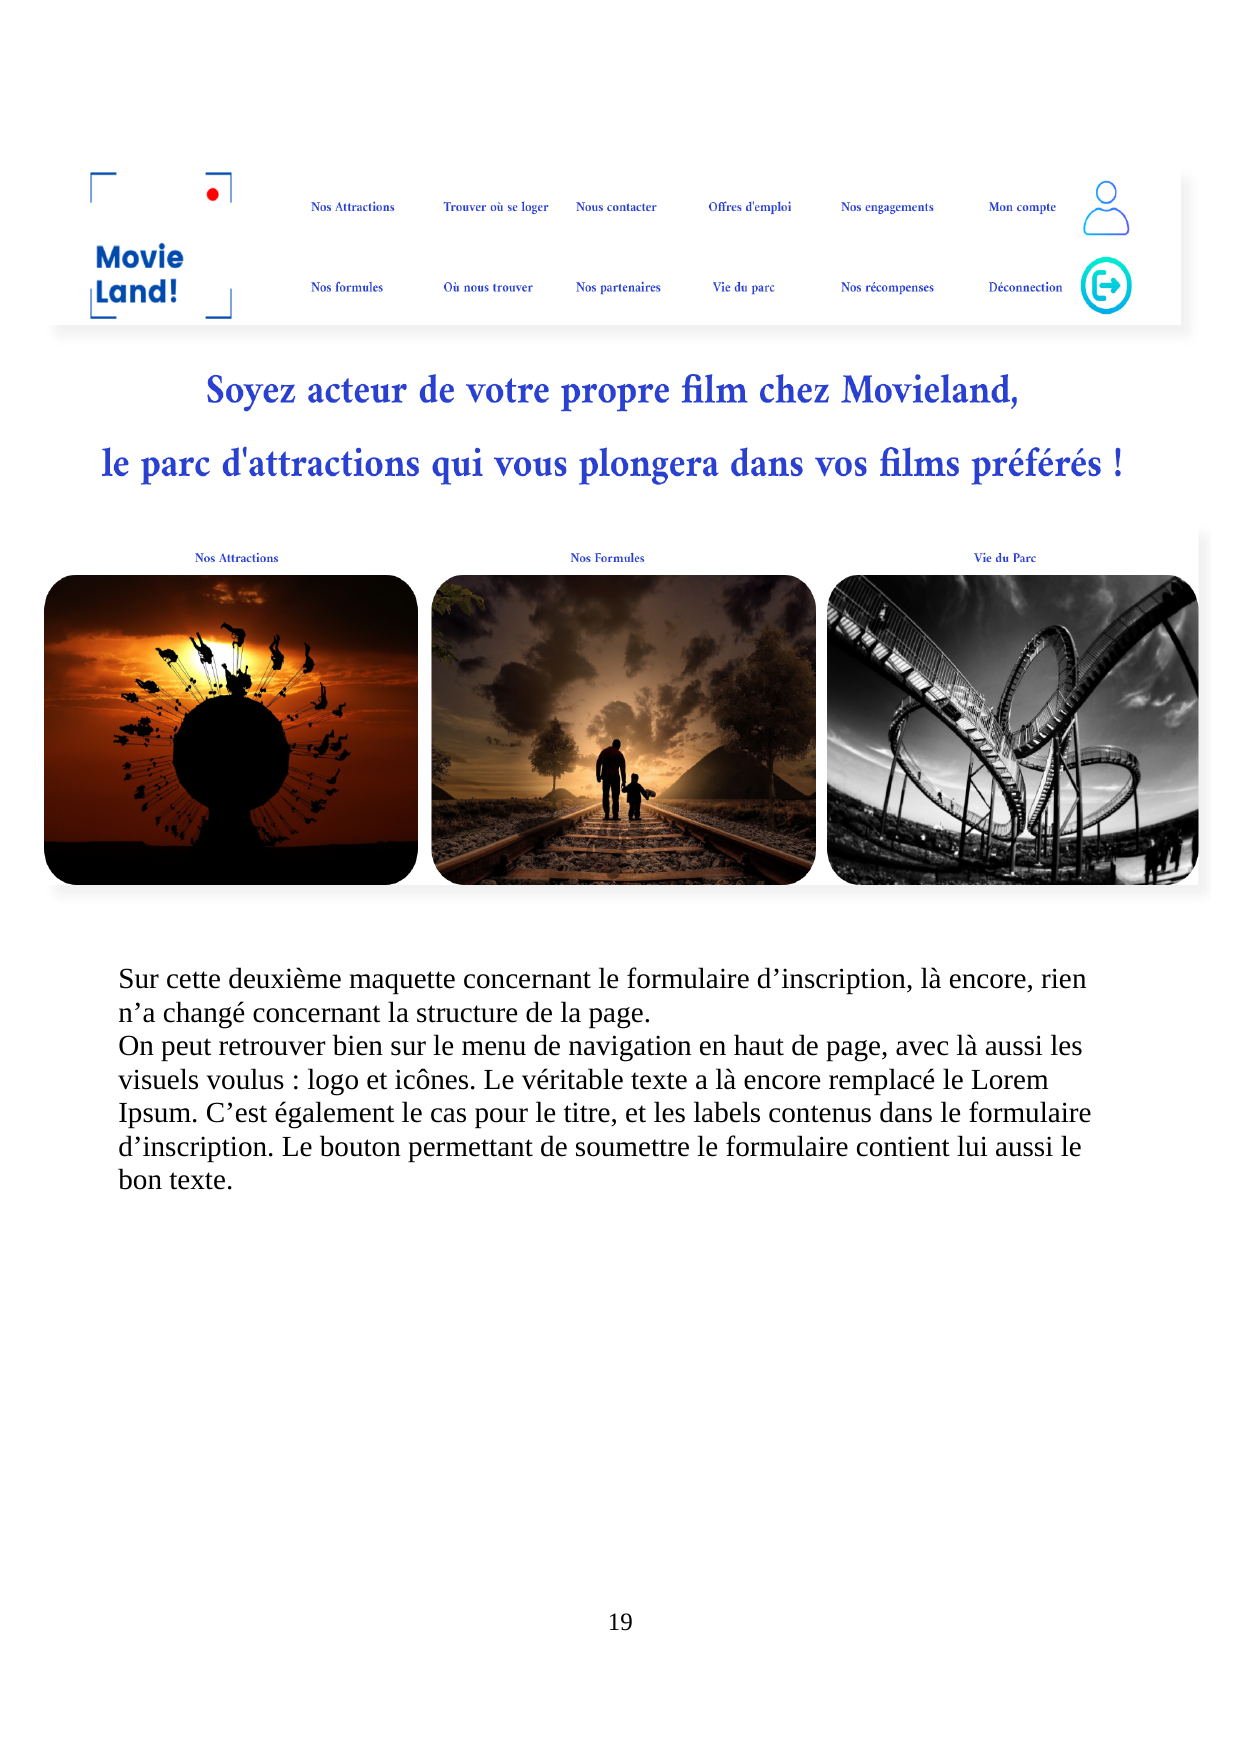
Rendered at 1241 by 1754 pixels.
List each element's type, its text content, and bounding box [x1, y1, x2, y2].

text On peut retrouver bien sur le menu de navigation en haut de page, avec là aussi les visuels voulus : logo et icônes. Le véritable texte a là encore remplacé le Lorem Ipsum. C’est également le cas pour le titre, et les labels contenus dans le formulaire d’inscription. Le bouton permettant de soumettre le formulaire contient lui aussi le bon texte. [118, 1028, 1122, 1196]
picture [12, 151, 1212, 904]
text Sur cette deuxième maquette concernant le formulaire d’inscription, là encore, rien n’a changé concernant la structure de la page. [118, 961, 1122, 1028]
